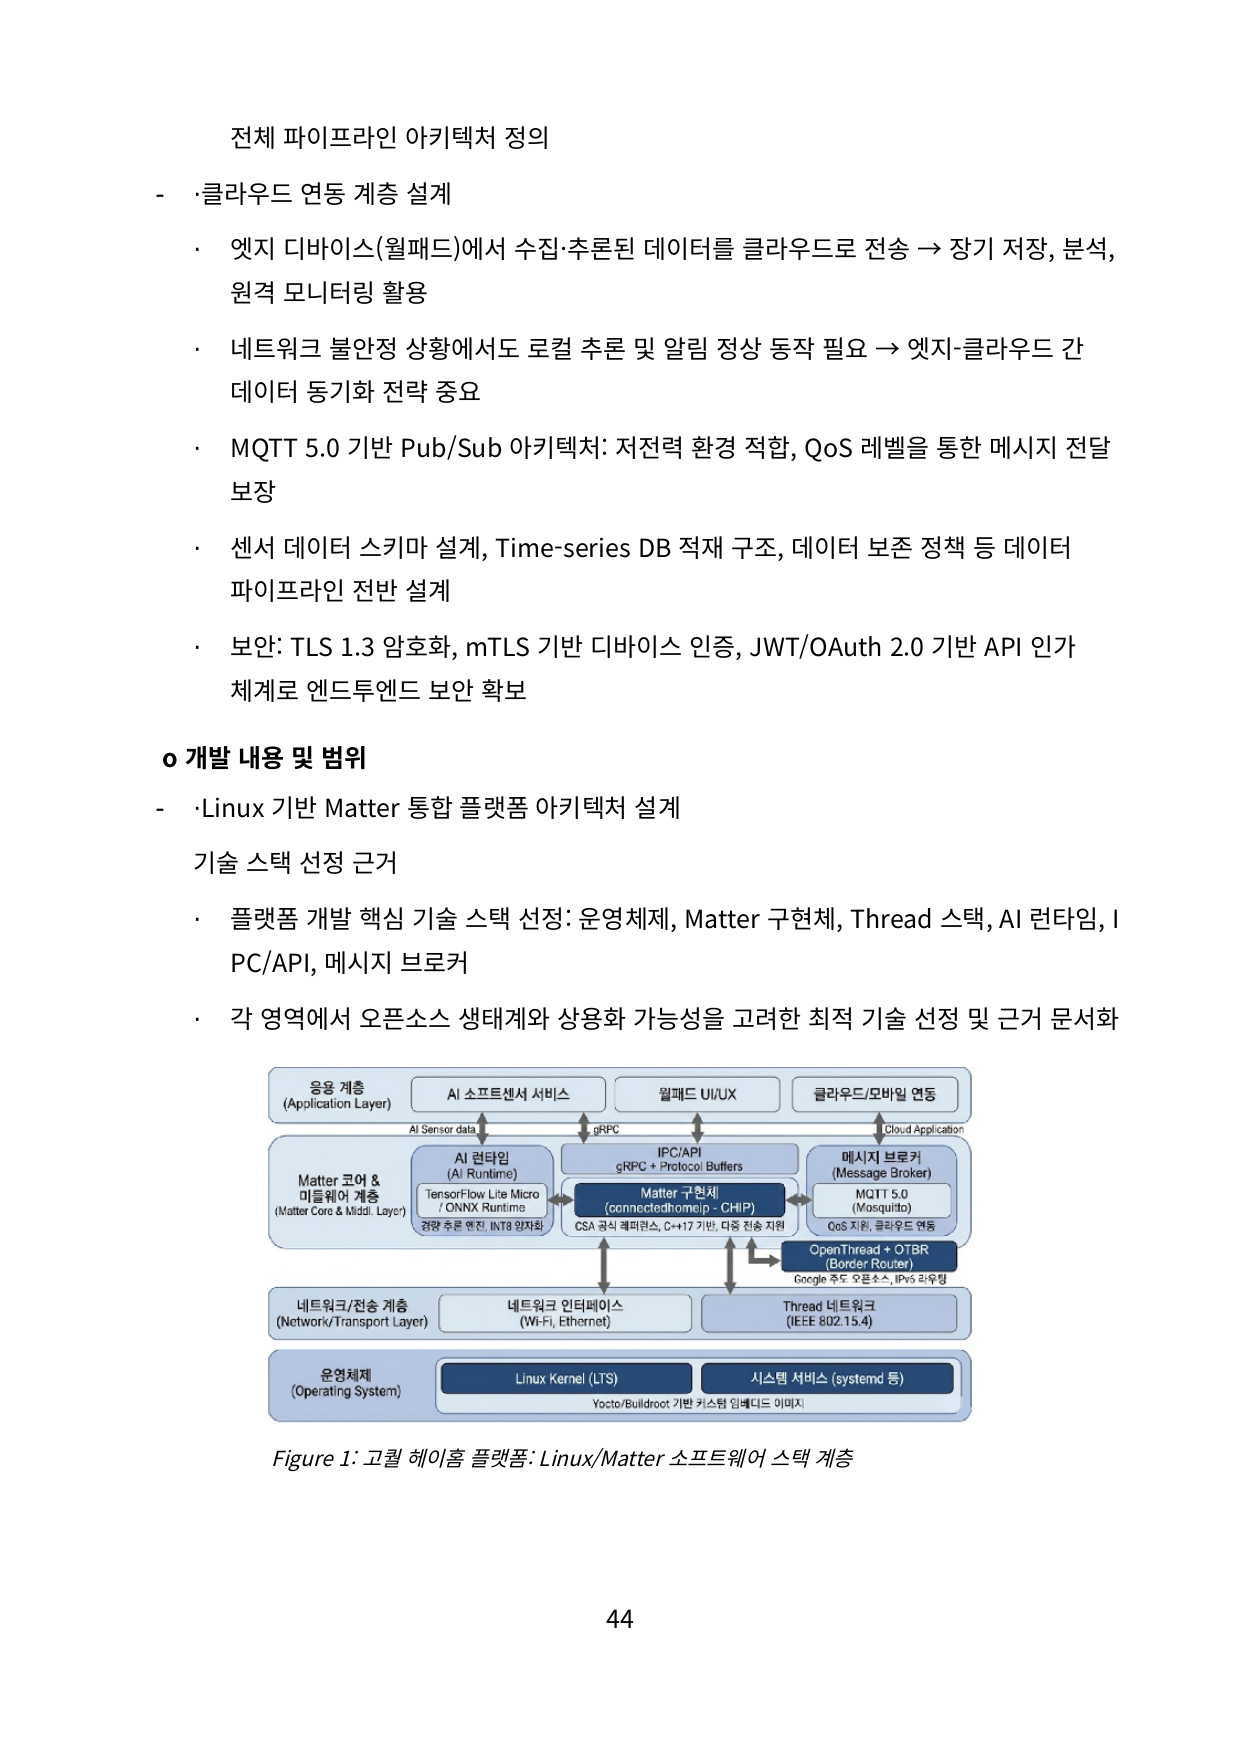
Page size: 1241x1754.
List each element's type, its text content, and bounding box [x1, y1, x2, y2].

list 플랫폼 개발 핵심 기술 스택 선정: 운영체제, Matter 구현체, Thread 스택, AI 런타임, IPC/API, 메시지 브로커 [193, 900, 1122, 979]
list Figure 10: 고퀄 헤이홈 플랫폼: Linux/Matter 소프트웨어 스택 계층 [266, 1424, 974, 1472]
list 전체 파이프라인 아키텍처 정의 [193, 118, 1122, 154]
list MQTT 5.0 기반 Pub/Sub 아키텍처: 저전력 환경 적합, QoS 레벨을 통한 메시지 전달 보장 [193, 429, 1122, 508]
list 보안: TLS 1.3 암호화, mTLS 기반 디바이스 인증, JWT/OAuth 2.0 기반 API 인가 체계로 엔드투엔드 보안 확보 [193, 627, 1122, 707]
list 엣지 디바이스(월패드)에서 수집·추론된 데이터를 클라우드로 전송 → 장기 저장, 분석, 원격 모니터링 활용 [193, 230, 1122, 310]
list 센서 데이터 스키마 설계, Time-series DB 적재 구조, 데이터 보존 정책 등 데이터 파이프라인 전반 설계 [193, 528, 1122, 608]
list ⋅클라우드 연동 계층 설계 [156, 174, 1122, 210]
list 네트워크 불안정 상황에서도 로컬 추론 및 알림 정상 동작 필요 → 엣지-클라우드 간 데이터 동기화 전략 중요 [193, 329, 1122, 409]
list ⋅Linux 기반 Matter 통합 플랫폼 아키텍처 설계 [156, 788, 1122, 824]
list 각 영역에서 오픈소스 생태계와 상용화 가능성을 고려한 최적 기술 선정 및 근거 문서화 [193, 999, 1122, 1036]
subtitle o 개발 내용 및 범위 [162, 739, 1122, 775]
list 기술 스택 선정 근거 [156, 844, 1122, 880]
